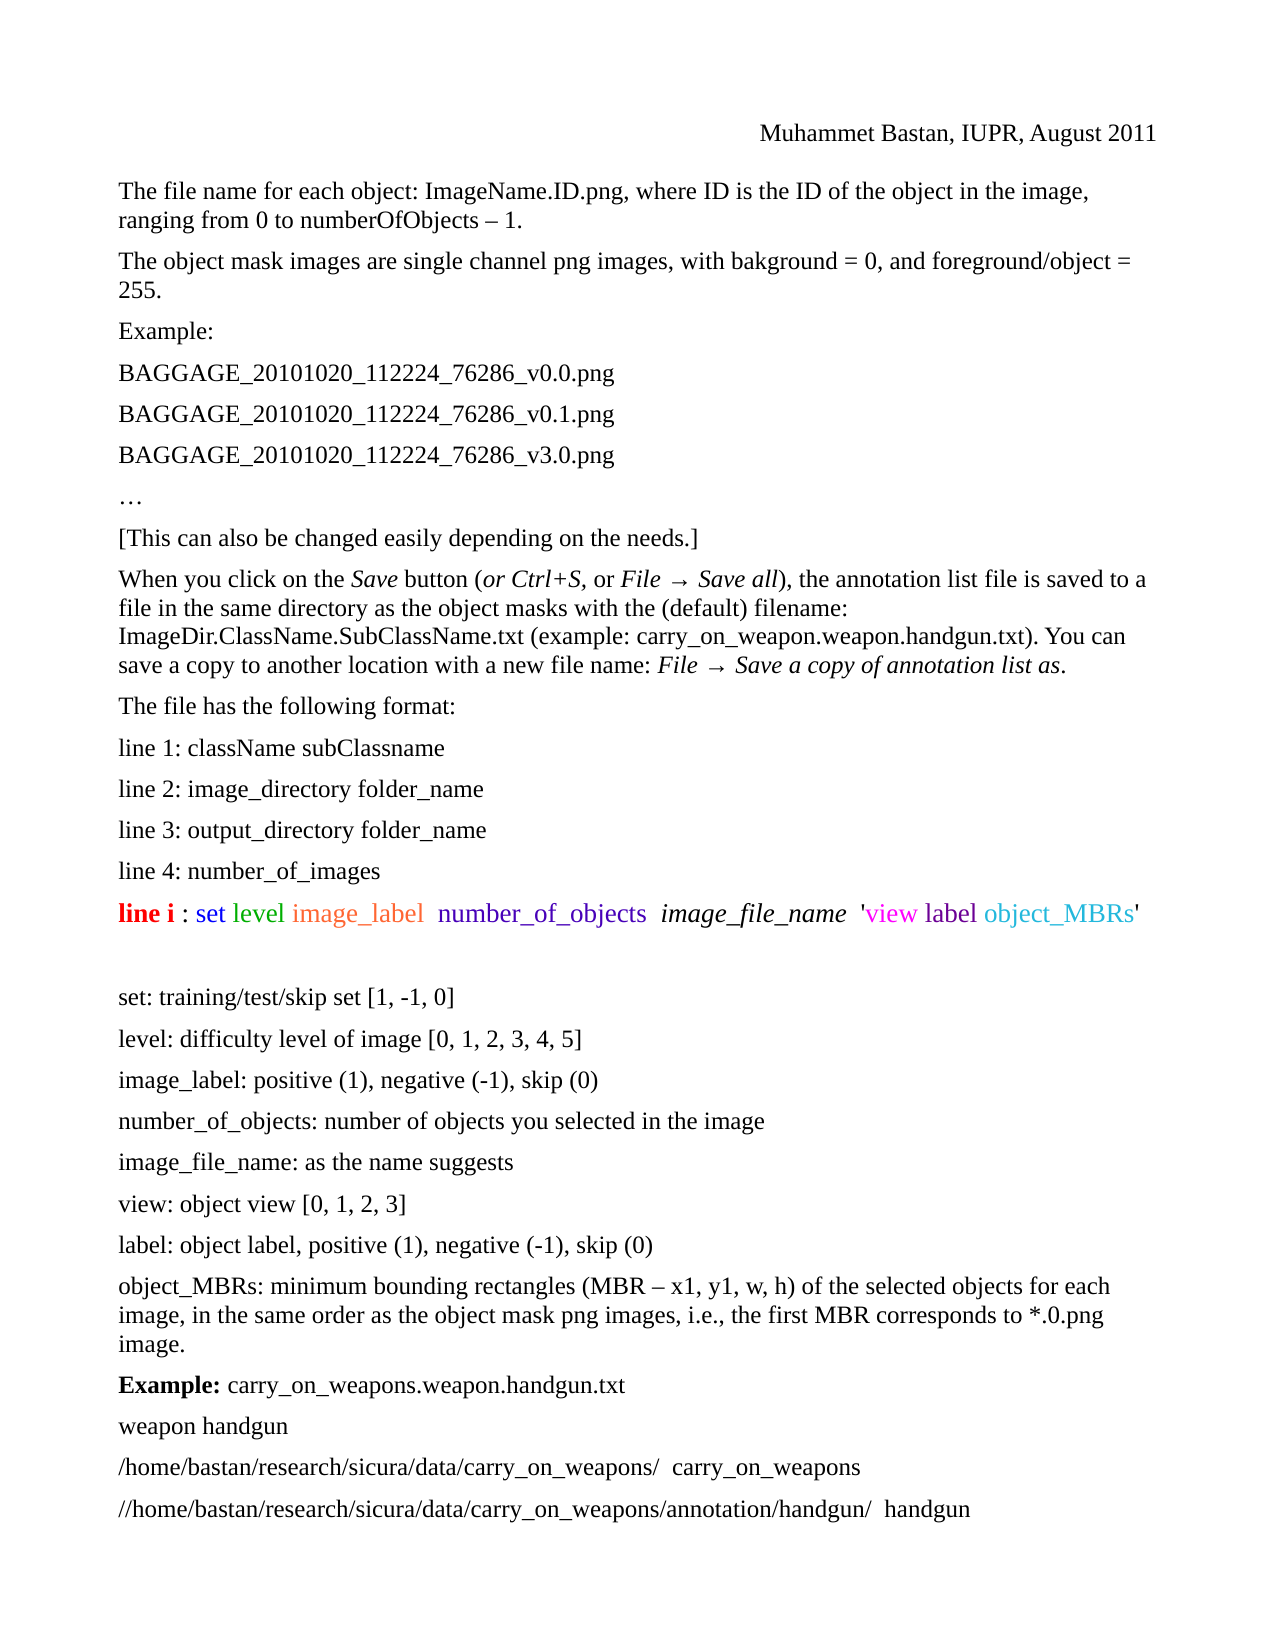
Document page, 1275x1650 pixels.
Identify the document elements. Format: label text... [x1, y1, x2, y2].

text level: difficulty level of image [0, 1, 2, 3, 4, 5] [118, 1024, 1157, 1052]
text line i : set level image_label number_of_objects image_file_name 'view label object_MBRs' [118, 898, 1157, 929]
text When you click on the Save button (or Ctrl+S, or File → Save all), the annotation list file is saved to a file in the same directory as the object masks with the (default) filename: ImageDir.ClassName.SubClassName.txt (example: carry_on_weapon.weapon.handgun.txt). You can save a copy to another location with a new file name: File → Save a copy of annotation list as. [118, 564, 1157, 679]
text … [118, 481, 1157, 510]
text BAGGAGE_20101020_112224_76286_v0.1.png [118, 399, 1157, 428]
text image_file_name: as the name suggests [118, 1147, 1157, 1176]
text label: object label, positive (1), negative (-1), skip (0) [118, 1230, 1157, 1259]
text /home/bastan/research/sicura/data/carry_on_weapons/ carry_on_weapons [118, 1452, 1157, 1481]
text line 1: className subClassname [118, 733, 1157, 761]
text Example: carry_on_weapons.weapon.handgun.txt [118, 1370, 1157, 1399]
text weapon handgun [118, 1411, 1157, 1440]
text view: object view [0, 1, 2, 3] [118, 1189, 1157, 1217]
text The file has the following format: [118, 691, 1157, 720]
text line 2: image_directory folder_name [118, 774, 1157, 803]
text [This can also be changed easily depending on the needs.] [118, 523, 1157, 551]
text Example: [118, 316, 1157, 345]
text number_of_objects: number of objects you selected in the image [118, 1106, 1157, 1135]
text line 4: number_of_images [118, 856, 1157, 885]
text BAGGAGE_20101020_112224_76286_v3.0.png [118, 440, 1157, 469]
text image_label: positive (1), negative (-1), skip (0) [118, 1065, 1157, 1094]
text The file name for each object: ImageName.ID.png, where ID is the ID of the object in the image, ranging from 0 to numberOfObjects – 1. [118, 176, 1157, 234]
text object_MBRs: minimum bounding rectangles (MBR – x1, y1, w, h) of the selected objects for each image, in the same order as the object mask png images, i.e., the first MBR corresponds to *.0.png image. [118, 1271, 1157, 1357]
text The object mask images are single channel png images, with bakground = 0, and foreground/object = 255. [118, 246, 1157, 304]
text set: training/test/skip set [1, -1, 0] [118, 982, 1157, 1011]
text line 3: output_directory folder_name [118, 815, 1157, 844]
text //home/bastan/research/sicura/data/carry_on_weapons/annotation/handgun/ handgun [118, 1494, 1157, 1522]
text BAGGAGE_20101020_112224_76286_v0.0.png [118, 358, 1157, 386]
